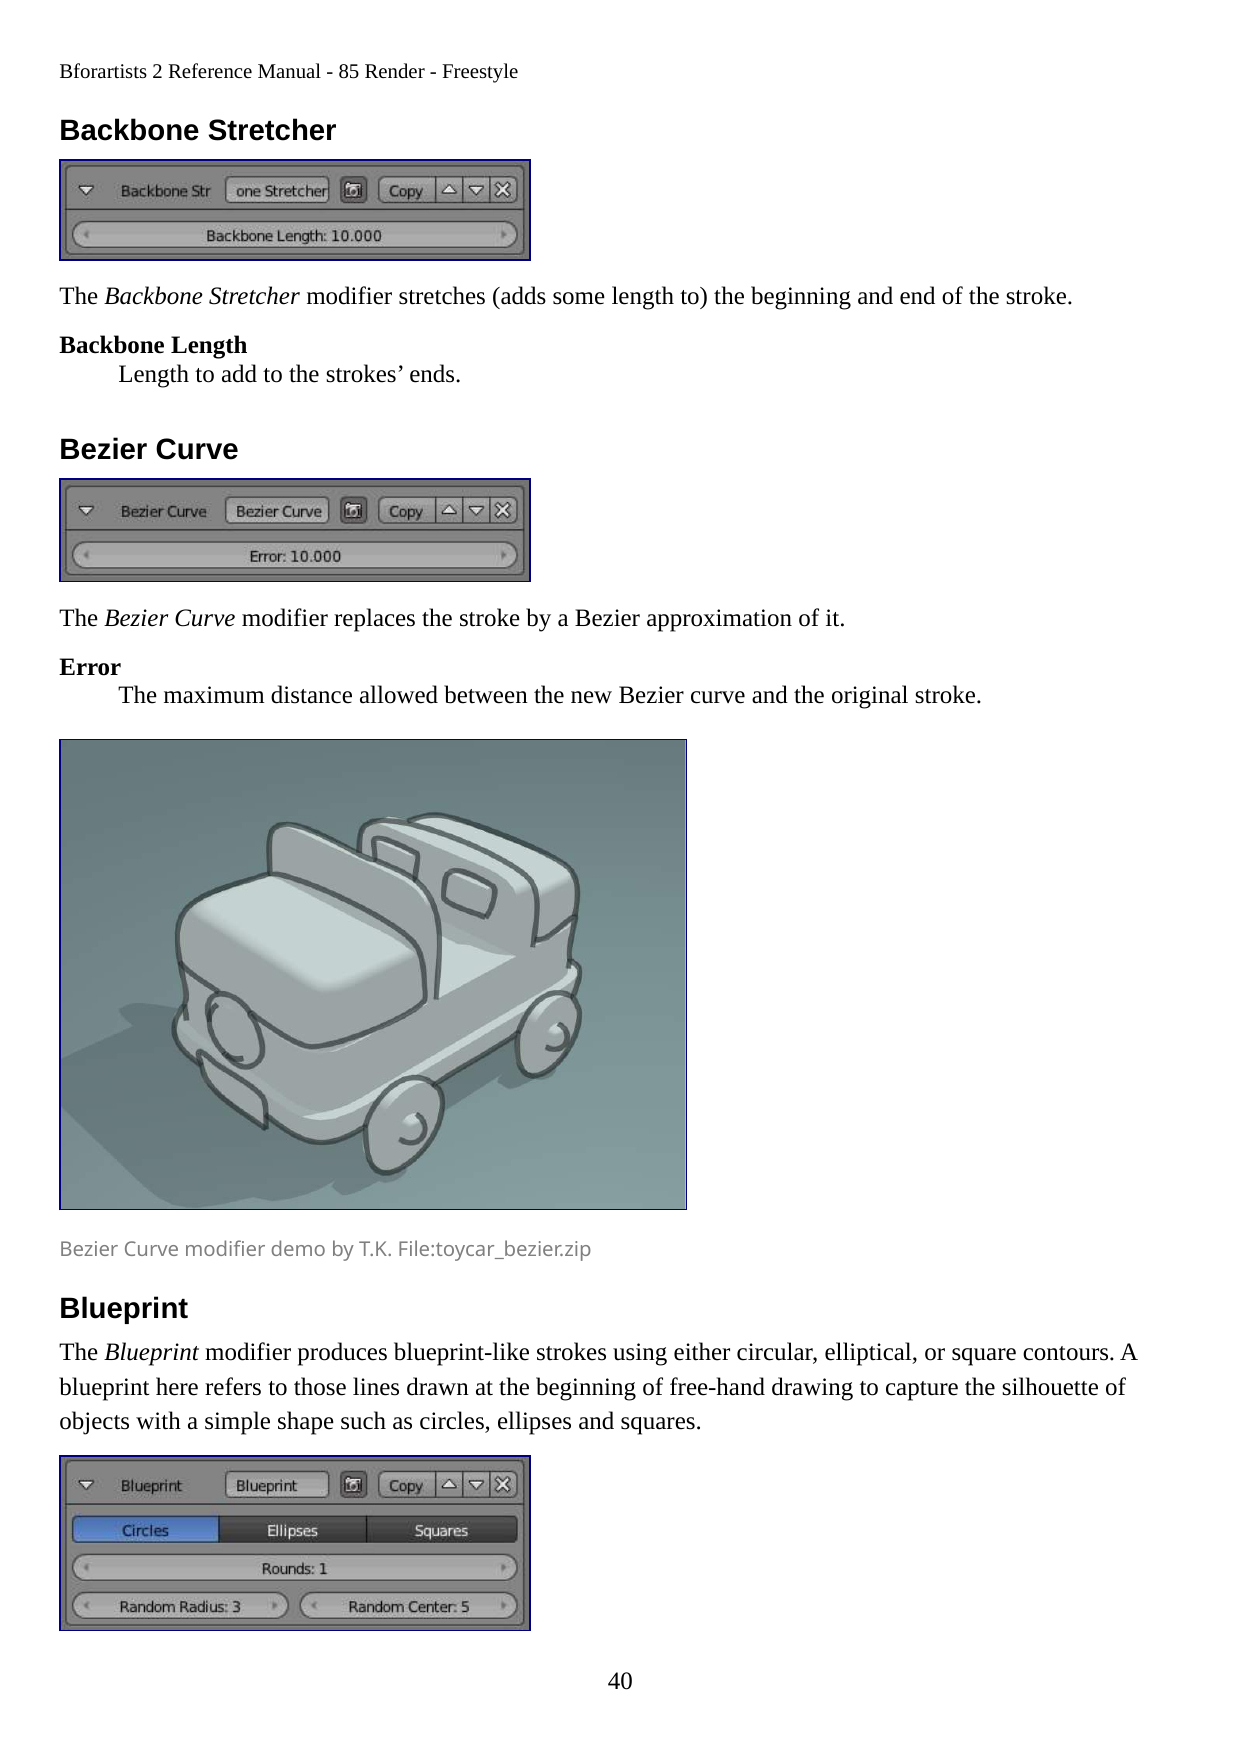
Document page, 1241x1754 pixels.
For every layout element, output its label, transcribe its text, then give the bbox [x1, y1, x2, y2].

text The Backbone Stretcher modifier stretches (adds some length to) the beginning and end of the stroke. [59, 281, 1181, 310]
text The Blueprint modifier produces blueprint-like strokes using either circular, elliptical, or square contours. A blueprint here refers to those lines drawn at the beginning of free-hand drawing to capture the silhouette of objects with a simple shape such as circles, ellipses and squares. [59, 1337, 1181, 1435]
subtitle Backbone Stretcher [59, 113, 1181, 146]
subtitle Bezier Curve [59, 432, 1181, 465]
subtitle Blueprint [59, 1291, 1181, 1325]
picture [61, 480, 529, 581]
picture [61, 740, 686, 1209]
list Length to add to the strokes’ ends. [118, 359, 1181, 387]
picture [61, 1457, 529, 1630]
text Bezier Curve modifier demo by T.K. File:toycar_bezier.zip [59, 1231, 1181, 1262]
subtitle Backbone Length [59, 330, 1181, 359]
list The maximum distance allowed between the new Bezier curve and the original stroke. [118, 680, 1181, 709]
picture [61, 161, 529, 259]
text The Bezier Curve modifier replaces the stroke by a Bezier approximation of it. [59, 603, 1181, 631]
subtitle Error [59, 652, 1181, 680]
